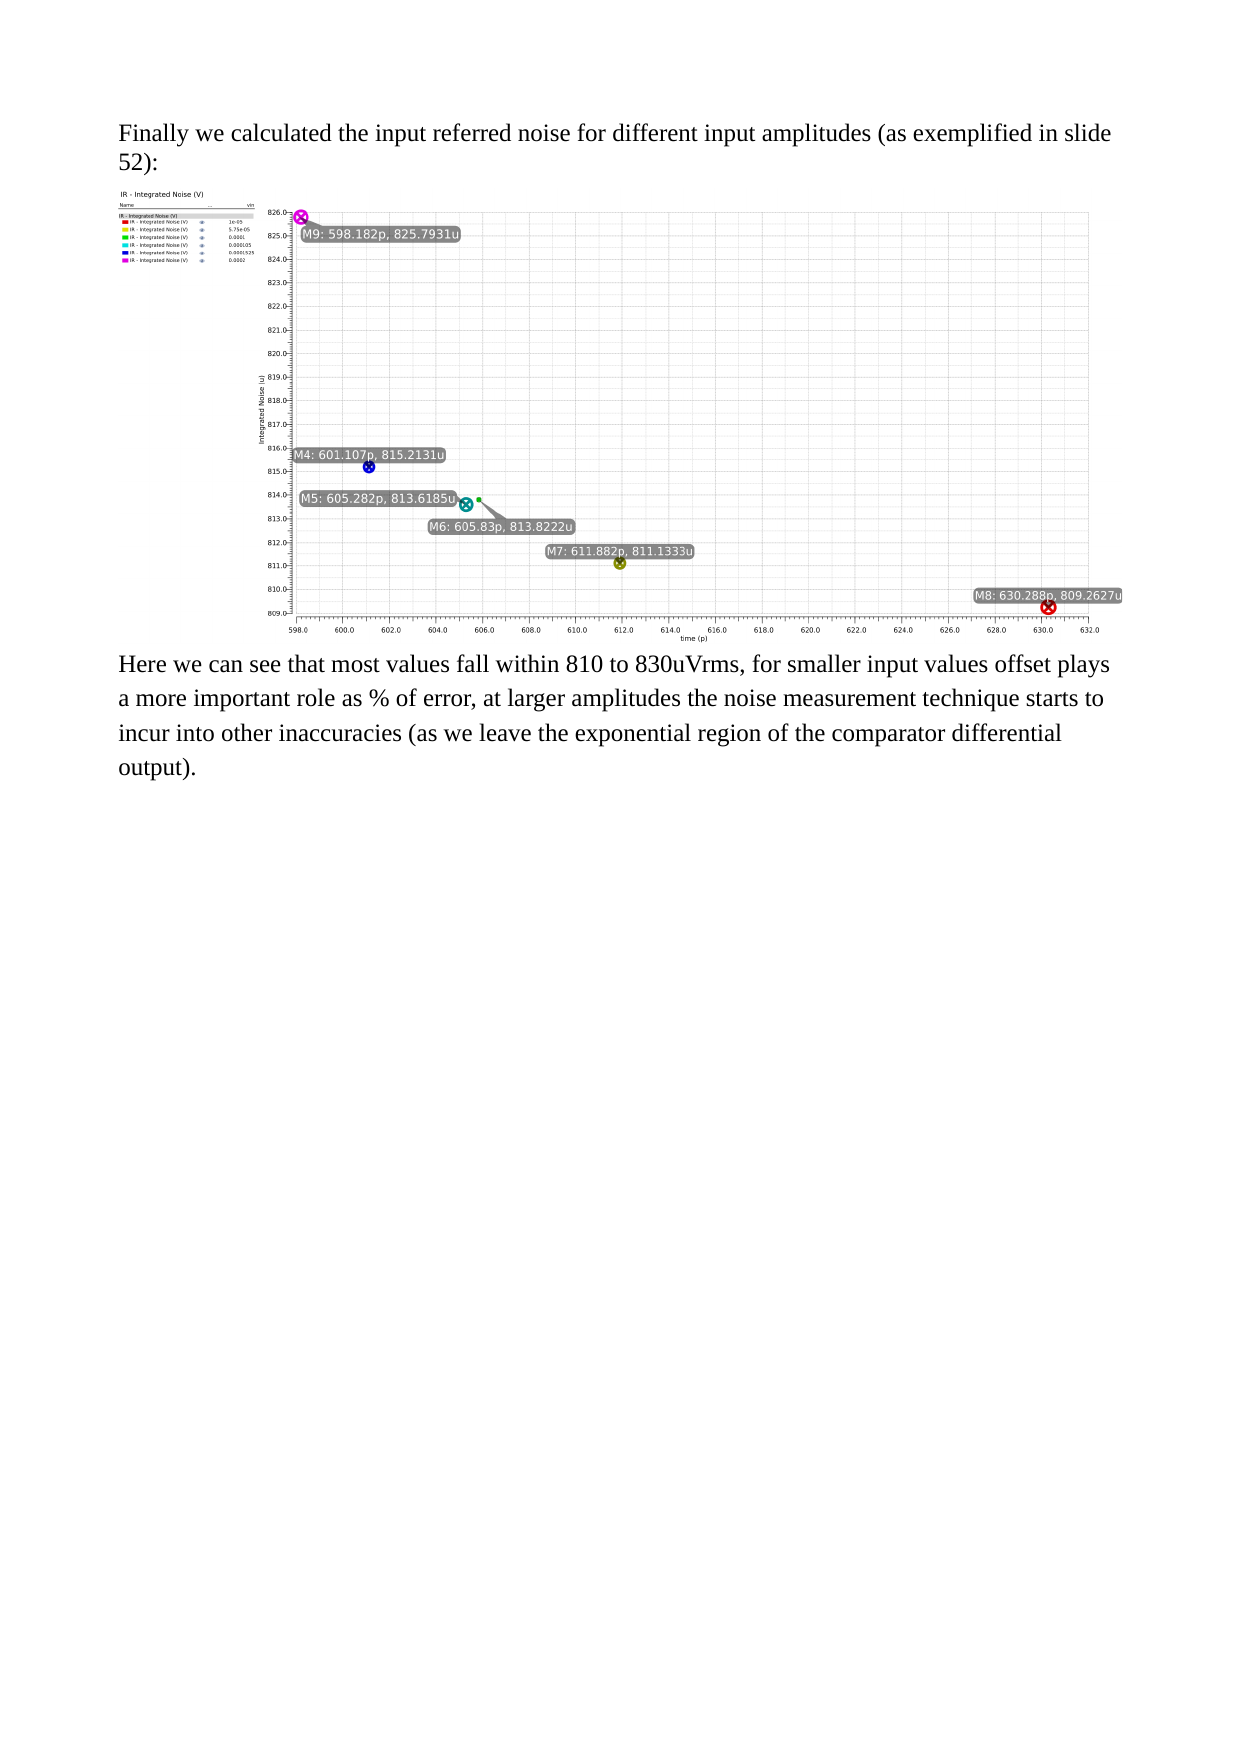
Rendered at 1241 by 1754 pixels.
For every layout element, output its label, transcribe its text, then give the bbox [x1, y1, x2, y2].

text Here we can see that most values fall within 810 to 830uVrms, for smaller input values offset plays a more important role as % of error, at larger amplitudes the noise measurement technique starts to incur into other inaccuracies (as we leave the exponential region of the comparator differential output). [118, 644, 1122, 781]
subtitle Finally we calculated the input referred noise for different input amplitudes (as exemplified in slide 52): [118, 118, 1122, 176]
picture [118, 188, 1123, 644]
